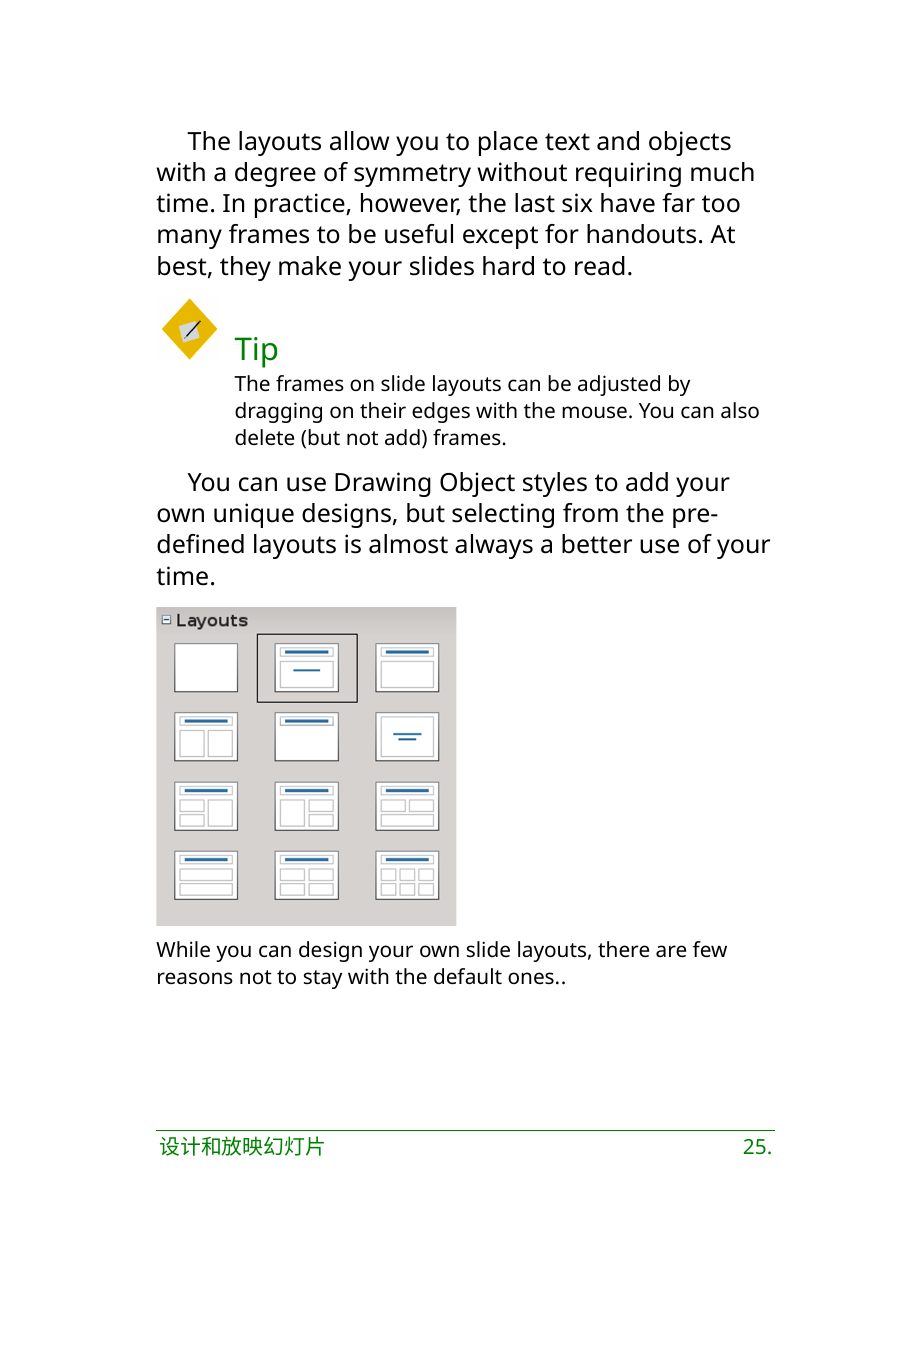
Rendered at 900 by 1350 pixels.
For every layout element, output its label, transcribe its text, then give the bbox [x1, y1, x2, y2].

text The frames on slide layouts can be adjusted by dragging on their edges with the mouse. You can also delete (but not add) frames. [234, 369, 775, 451]
picture [156, 607, 457, 926]
text The layouts allow you to place text and objects with a degree of symmetry without requiring much time. In practice, however, the last six have far too many frames to be useful except for handouts. At best, they make your slides hard to read. [156, 125, 775, 281]
table_cell While you can design your own slide layouts, there are few reasons not to stay with the default ones.. [156, 928, 775, 990]
picture [157, 297, 220, 361]
table_header [156, 607, 775, 928]
text You can use Drawing Object styles to add your own unique designs, but selecting from the pre-defined layouts is almost always a better use of your time. [156, 466, 775, 591]
list Tip [156, 297, 775, 369]
